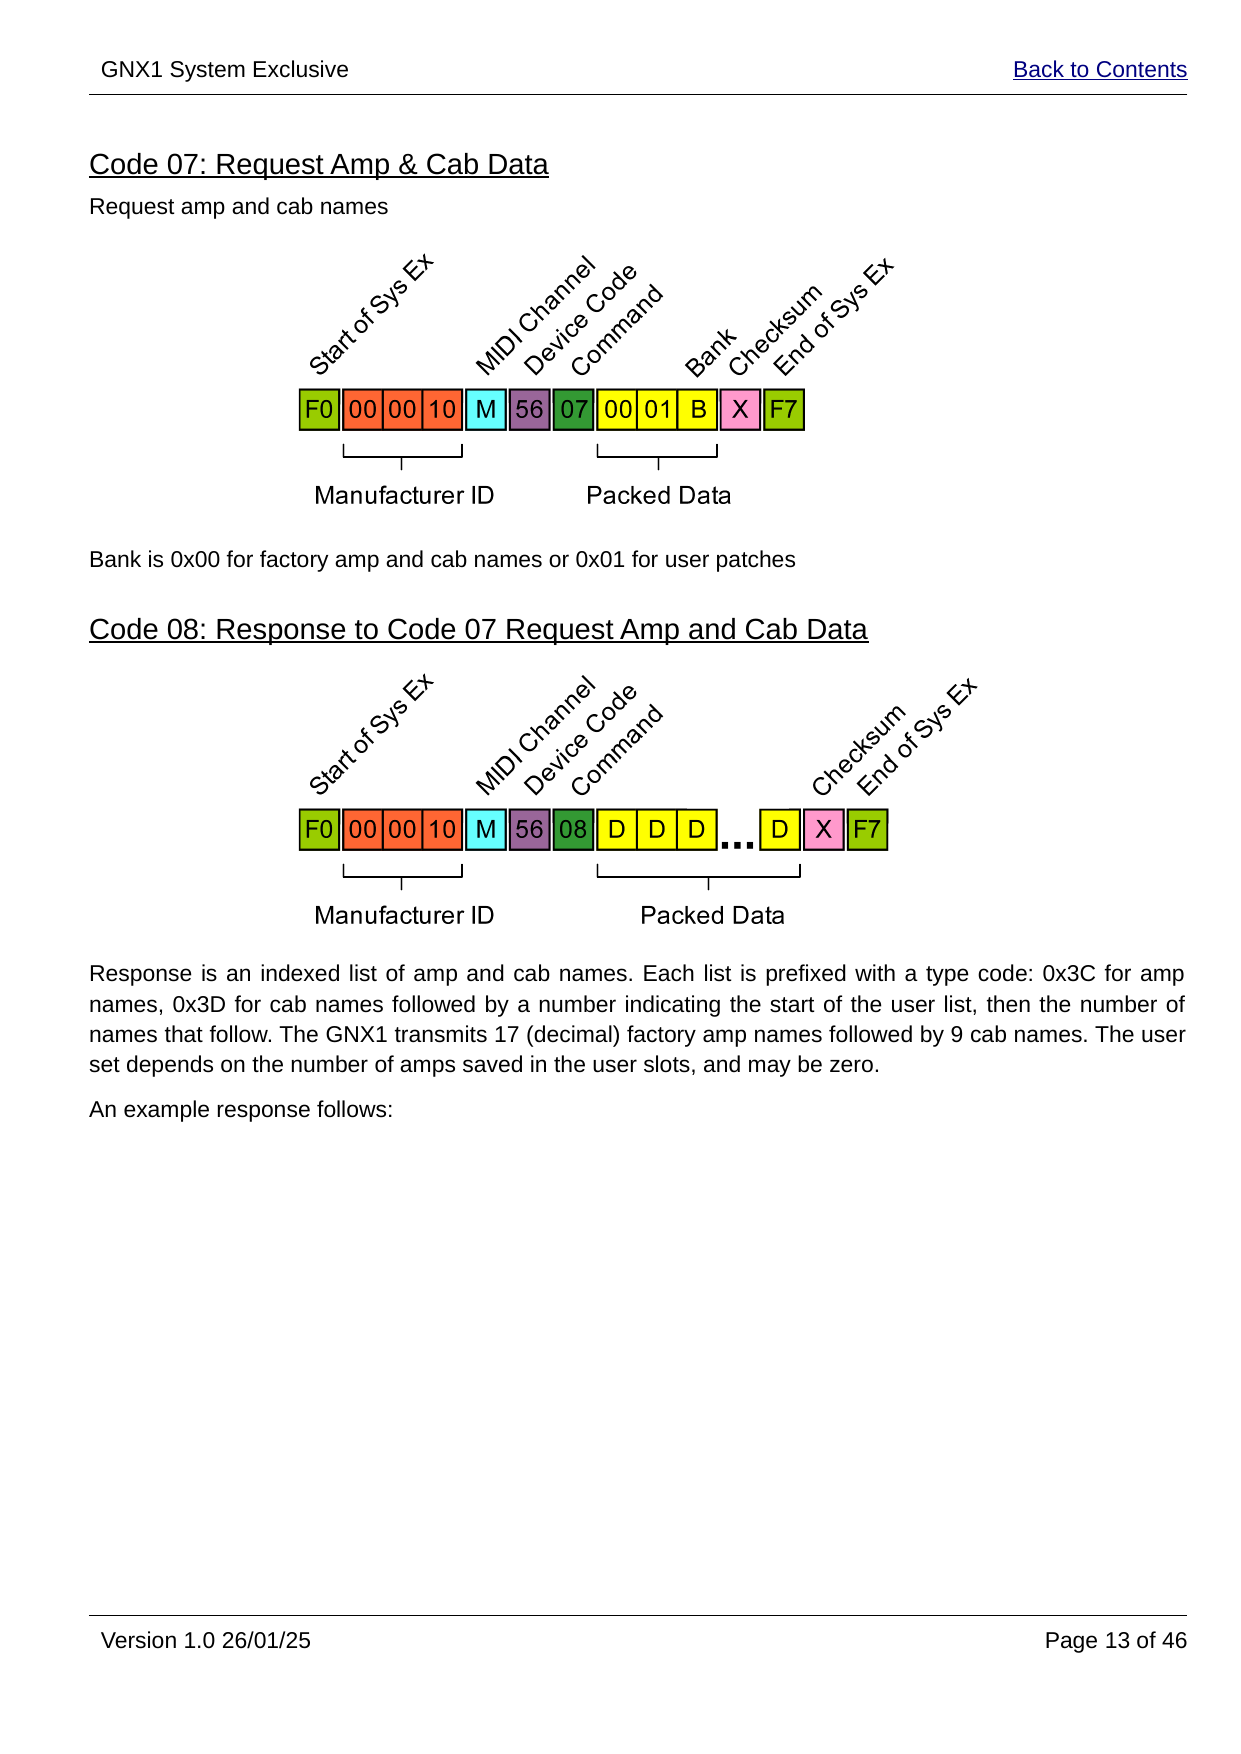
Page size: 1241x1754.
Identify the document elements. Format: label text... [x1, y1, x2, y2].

text An example response follows: [89, 1096, 1187, 1122]
subtitle Code 08: Response to Code 07 Request Amp and Cab Data [89, 612, 1187, 646]
subtitle Code 07: Request Amp & Cab Data [89, 147, 1187, 181]
picture [298, 672, 978, 930]
text Response is an indexed list of amp and cab names. Each list is prefixed with a type code: 0x3C for amp names, 0x3D for cab names followed by a number indicating the start of the user list, then the number of names that follow. The GNX1 transmits 17 (decimal) factory amp names followed by 9 cab names. The user set depends on the number of amps saved in the user slots, and may be zero. [89, 658, 1187, 1077]
picture [298, 252, 978, 510]
text Bank is 0x00 for factory amp and cab names or 0x01 for user patches [89, 238, 1187, 573]
text Request amp and cab names [89, 193, 1187, 219]
